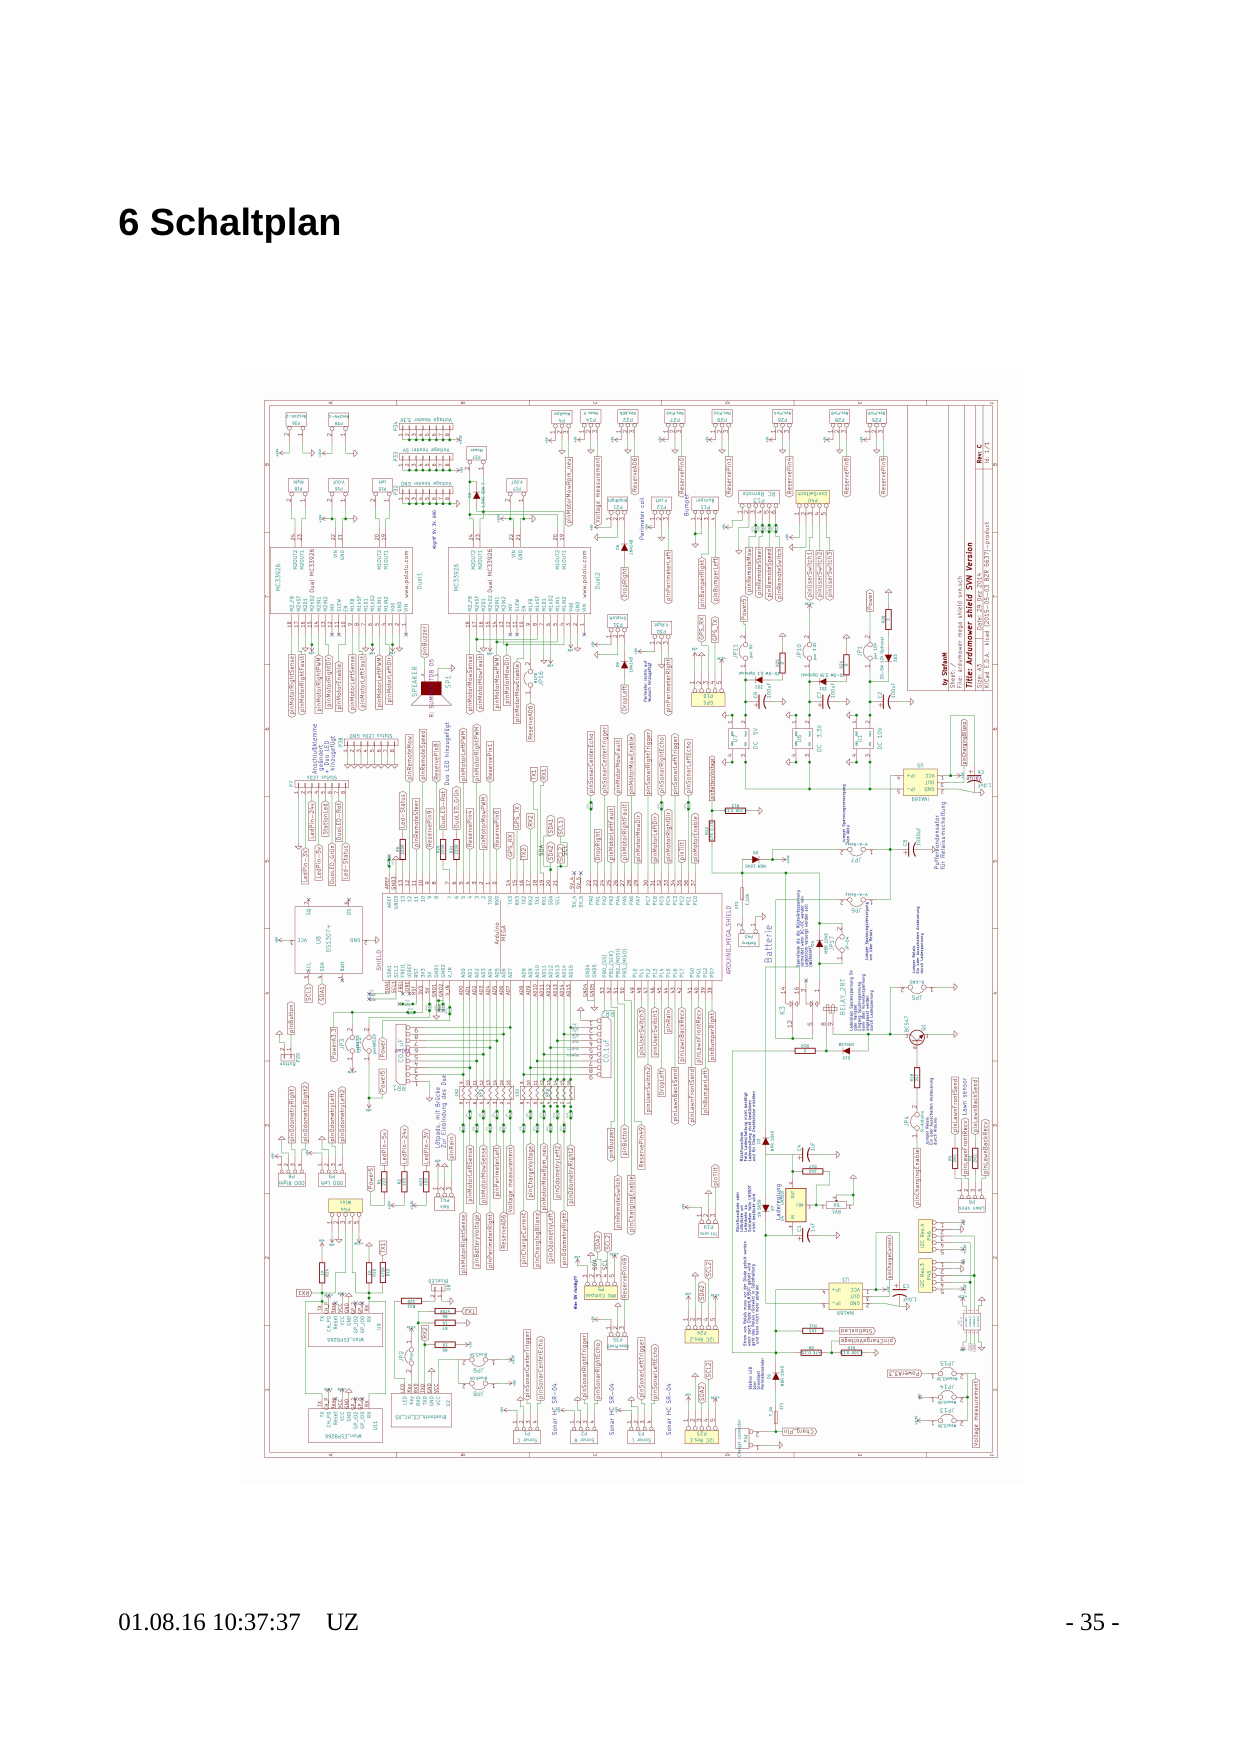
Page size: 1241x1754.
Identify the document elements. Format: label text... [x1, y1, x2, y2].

picture [238, 374, 1024, 1484]
subtitle 6 Schaltplan [118, 199, 1122, 243]
